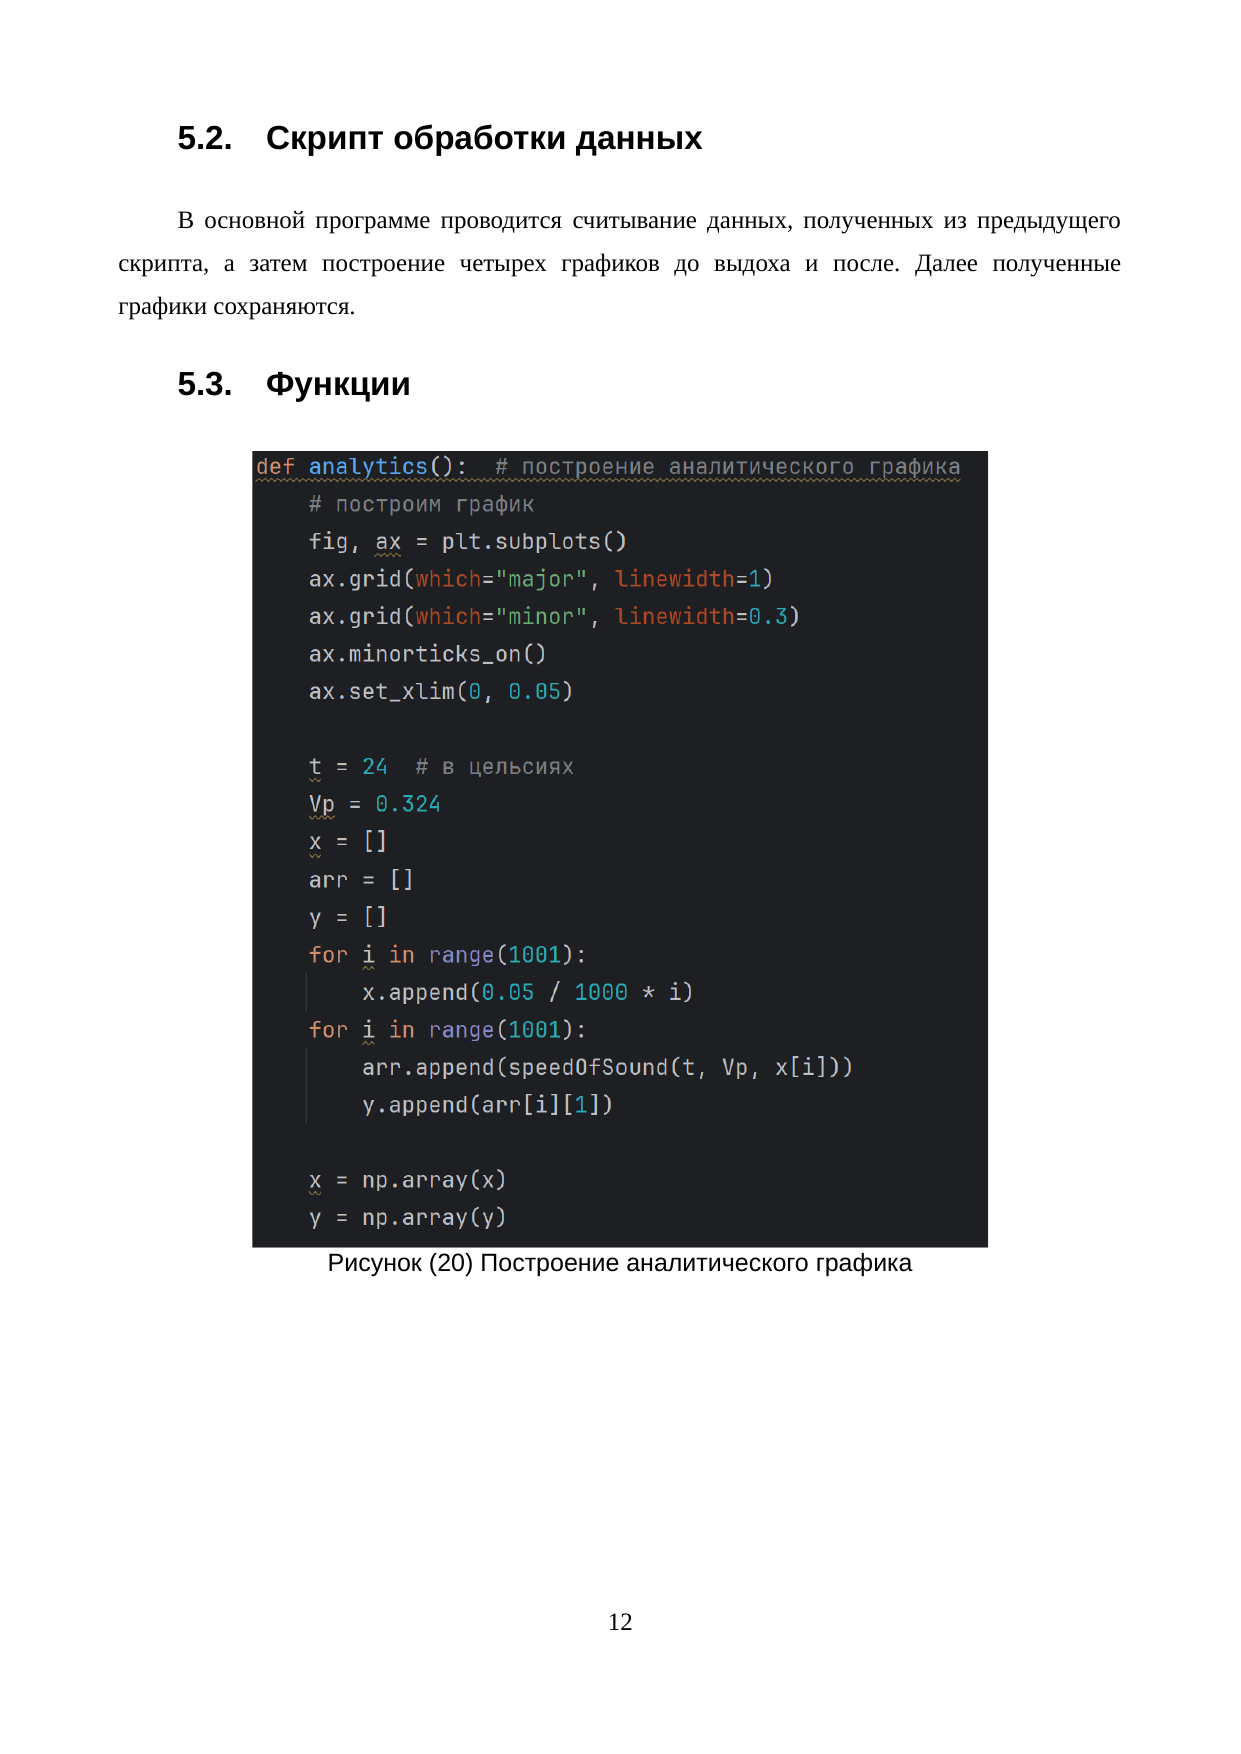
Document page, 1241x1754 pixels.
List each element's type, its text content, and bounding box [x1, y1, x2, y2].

picture [252, 451, 989, 1248]
subtitle Скрипт обработки данных [118, 118, 1122, 157]
text Рисунок (20) Построение аналитического графика [118, 1248, 1122, 1277]
subtitle Функции [118, 364, 1122, 402]
text В основной программе проводится считывание данных, полученных из предыдущего скрипта, а затем построение четырех графиков до выдоха и после. Далее полученные графики сохраняются. [118, 205, 1122, 320]
